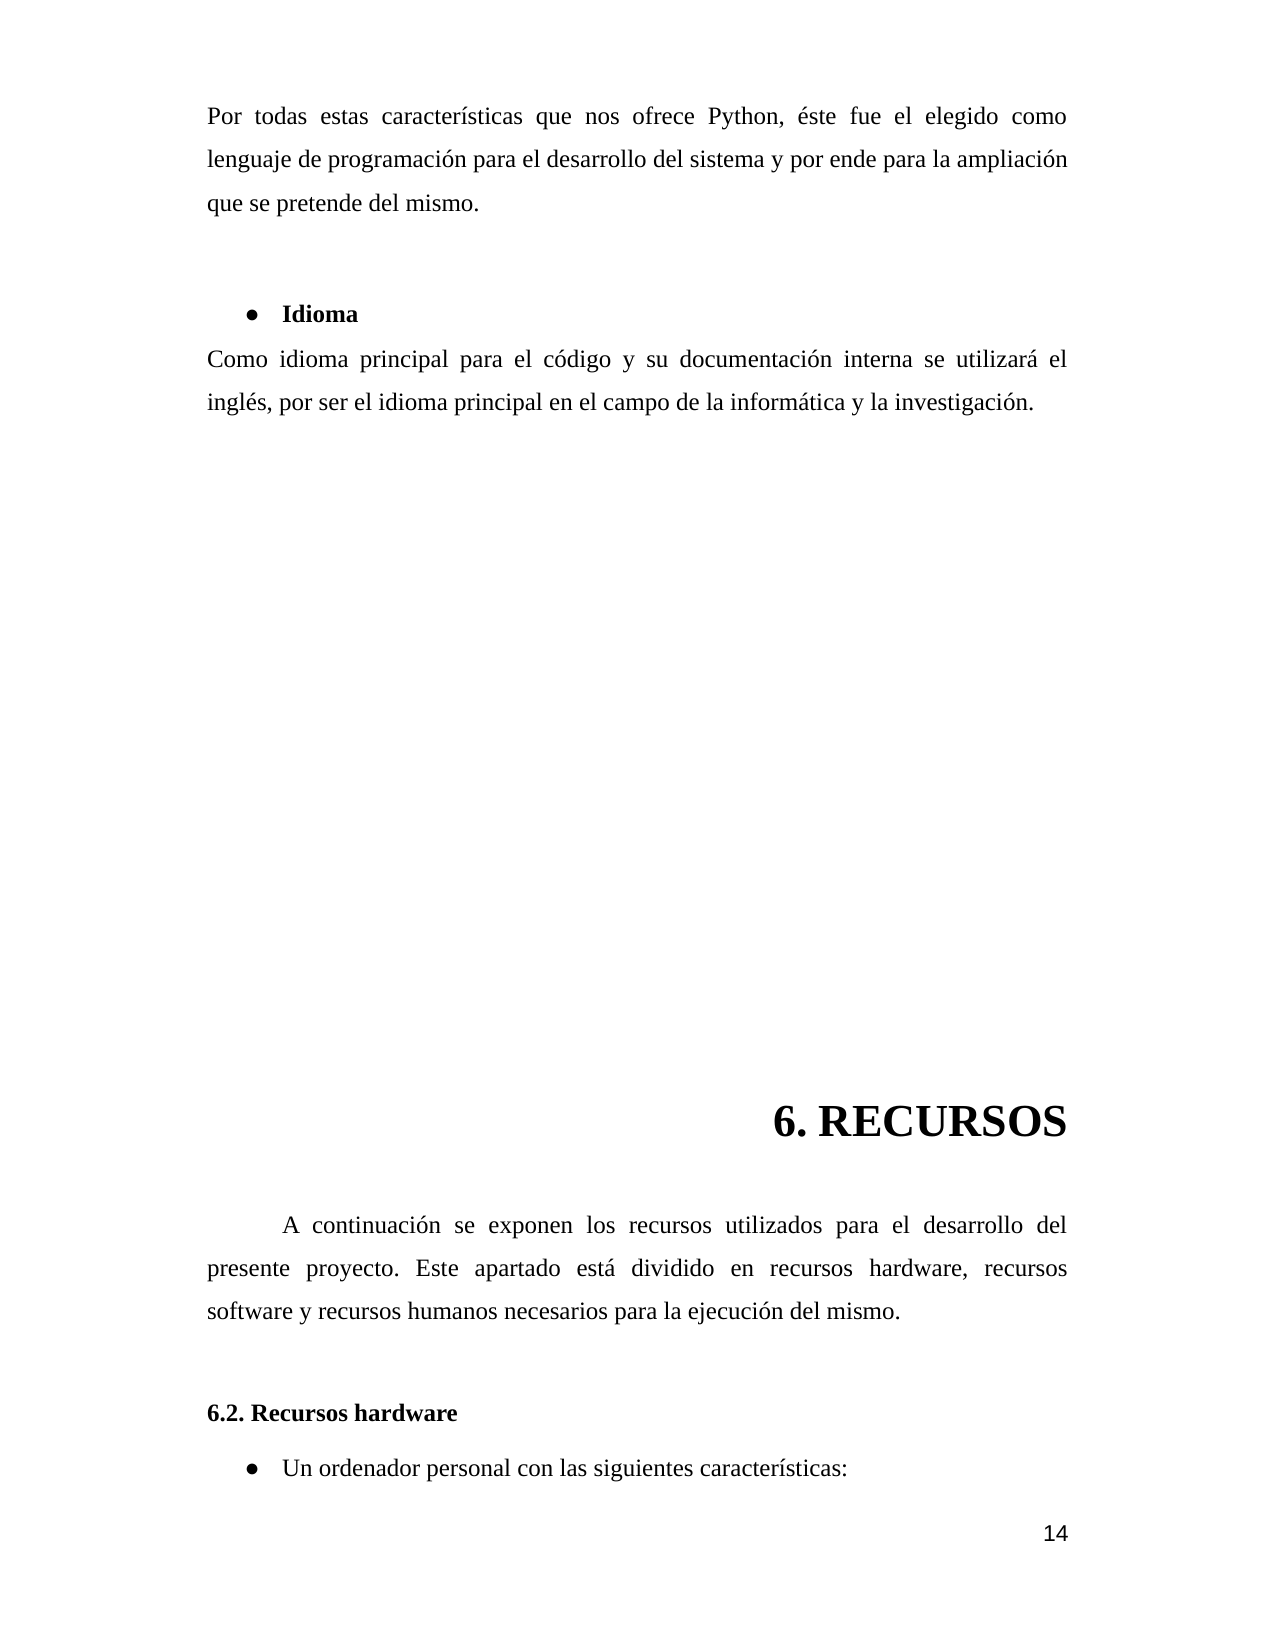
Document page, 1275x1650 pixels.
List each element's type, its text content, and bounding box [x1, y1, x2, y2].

list Idioma [244, 299, 1068, 328]
text 6. RECURSOS [207, 1094, 1068, 1147]
text 6.2. Recursos hardware [207, 1398, 1068, 1426]
text Como idioma principal para el código y su documentación interna se utilizará el inglés, por ser el idioma principal en el campo de la informática y la investigación. [207, 344, 1068, 416]
text A continuación se exponen los recursos utilizados para el desarrollo del presente proyecto. Este apartado está dividido en recursos hardware, recursos software y recursos humanos necesarios para la ejecución del mismo. [207, 1210, 1068, 1325]
text Por todas estas características que nos ofrece Python, éste fue el elegido como lenguaje de programación para el desarrollo del sistema y por ende para la ampliación que se pretende del mismo. [207, 101, 1068, 216]
list Un ordenador personal con las siguientes características: [244, 1453, 1068, 1482]
